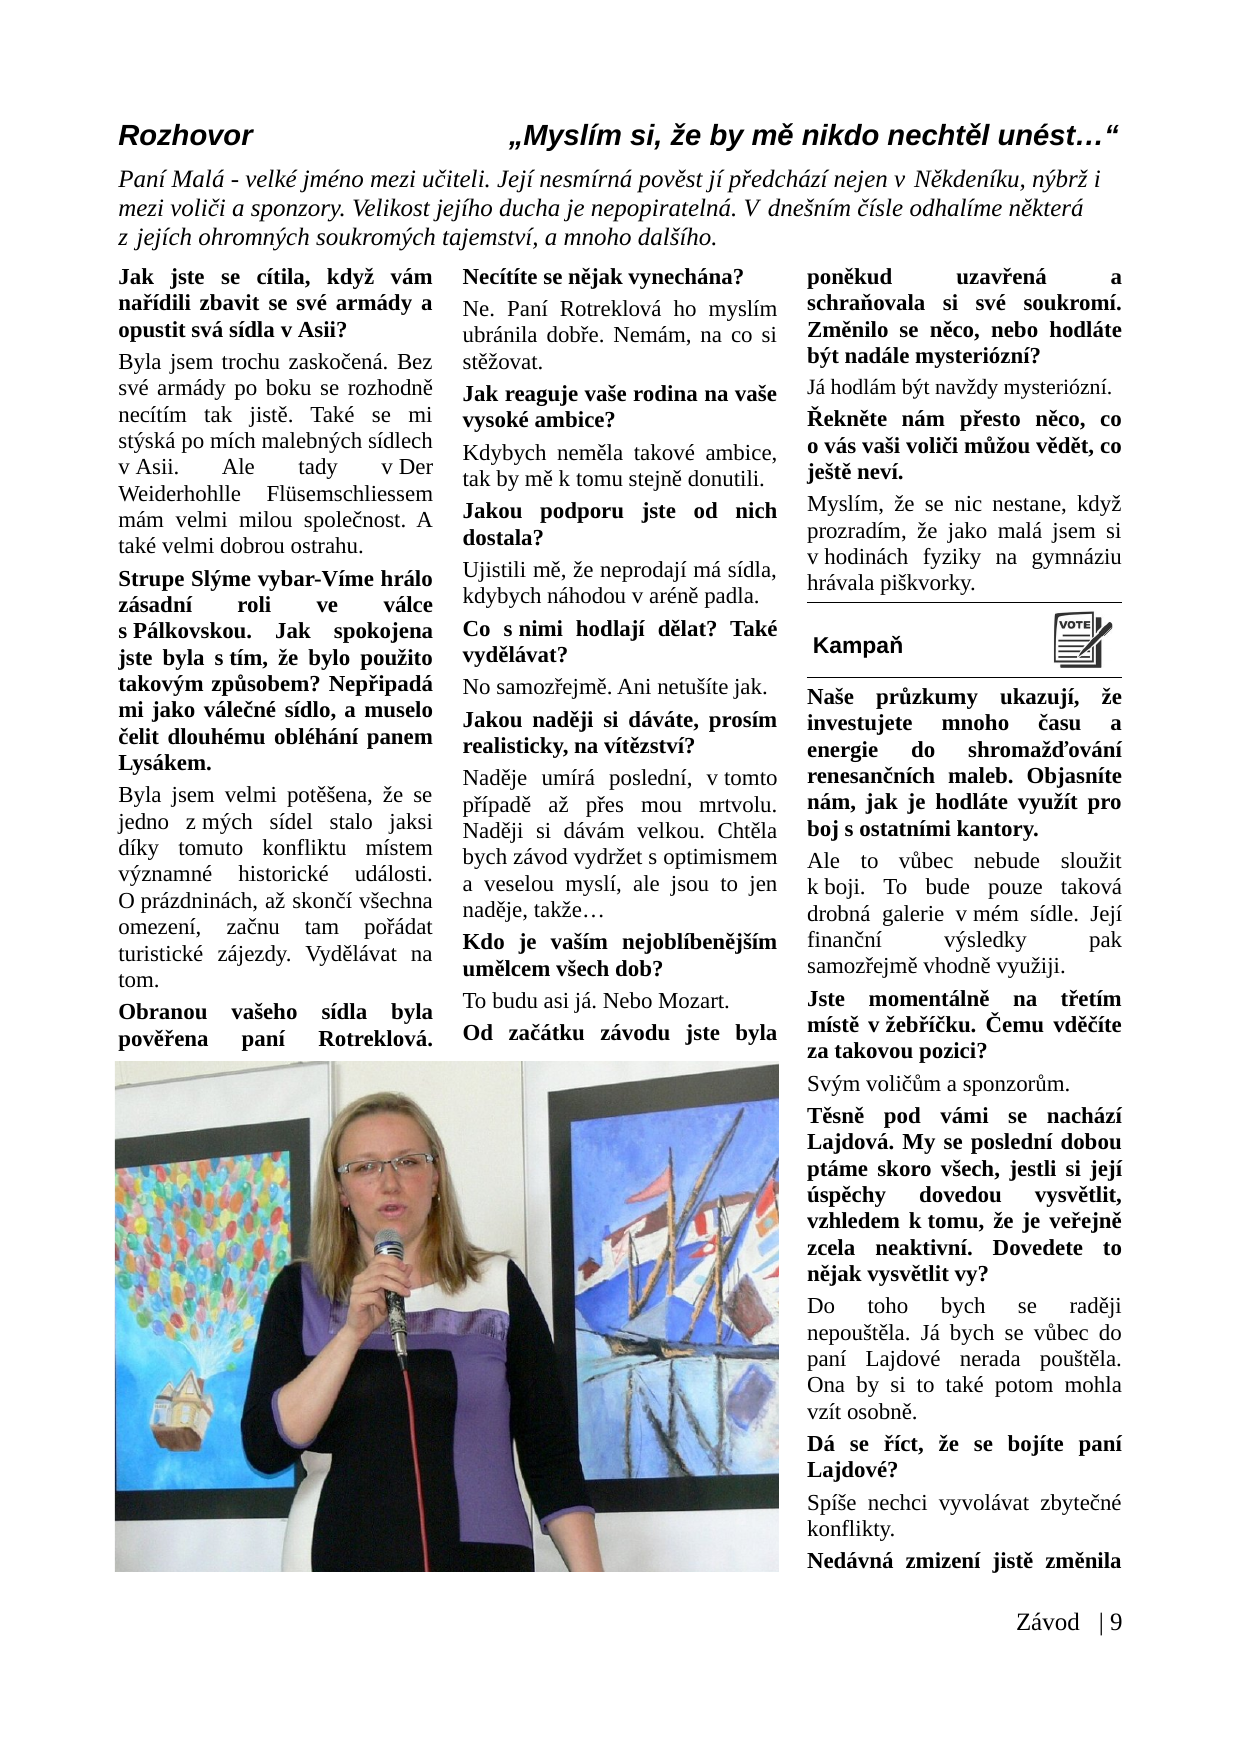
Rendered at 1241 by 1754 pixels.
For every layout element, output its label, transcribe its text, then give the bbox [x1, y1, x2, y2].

subtitle Rozhovor „Myslím si, že by mě nikdo nechtěl unést…“ [118, 118, 1122, 152]
text Strupe Slýme vybar-Víme hrálo zásadní roli ve válce s Pálkovskou. Jak spokojena jste byla s tím, že bylo použito takovým způsobem? Nepřipadá mi jako válečné sídlo, a muselo čelit dlouhému obléhání panem Lysákem. [118, 565, 433, 776]
text Necítíte se nějak vynechána? [462, 263, 777, 289]
text Spíše nechci vyvolávat zbytečné konflikty. [807, 1489, 1122, 1541]
text Obranou vašeho sídla byla pověřena paní Rotreklová. [118, 998, 433, 1051]
picture [1053, 609, 1113, 669]
text Co s nimi hodlají dělat? Také vydělávat? [462, 615, 777, 667]
text Do toho bych se raději nepouštěla. Já bych se vůbec do paní Lajdové nerada pouštěla. Ona by si to také potom mohla vzít osobně. [807, 1292, 1122, 1424]
text Jak reaguje vaše rodina na vaše vysoké ambice? [462, 380, 777, 433]
text Paní Malá - velké jméno mezi učiteli. Její nesmírná pověst jí předchází nejen v Někdeníku, nýbrž i mezi voliči a sponzory. Velikost jejího ducha je nepopiratelná. V dnešním čísle odhalíme některá z jejích ohromných soukromých tajemství, a mnoho dalšího. [118, 164, 1122, 250]
text Jak jste se cítila, když vám nařídili zbavit se své armády a opustit svá sídla v Asii? [118, 263, 433, 342]
text Byla jsem trochu zaskočená. Bez své armády po boku se rozhodně necítím tak jistě. Také se mi stýská po mích malebných sídlech v Asii. Ale tady v Der Weiderhohlle Flüsemschliessem mám velmi milou společnost. A také velmi dobrou ostrahu. [118, 348, 433, 559]
text To budu asi já. Nebo Mozart. [462, 987, 777, 1013]
text Nedávná zmizení jistě změnila [807, 1547, 1122, 1574]
text Já hodlám být navždy mysteriózní. [807, 374, 1122, 399]
table_header Kampaň [807, 603, 1122, 677]
picture [114, 1063, 776, 1572]
text Ne. Paní Rotreklová ho myslím ubránila dobře. Nemám, na co si stěžovat. [462, 295, 777, 374]
text poněkud uzavřená a schraňovala si své soukromí. Změnilo se něco, nebo hodláte být nadále mysteriózní? [807, 263, 1122, 368]
text Jakou naději si dáváte, prosím realisticky, na vítězství? [462, 706, 777, 758]
text Kdybych neměla takové ambice, tak by mě k tomu stejně donutili. [462, 439, 777, 492]
text No samozřejmě. Ani netušíte jak. [462, 673, 777, 700]
text Řekněte nám přesto něco, co o vás vaši voliči můžou vědět, co ještě neví. [807, 405, 1122, 484]
text Jste momentálně na třetím místě v žebříčku. Čemu vděčíte za takovou pozici? [807, 985, 1122, 1064]
text Svým voličům a sponzorům. [807, 1070, 1122, 1096]
text Ujistili mě, že neprodají má sídla, kdybych náhodou v aréně padla. [462, 556, 777, 609]
text Od začátku závodu jste byla [462, 1019, 777, 1046]
text Dá se říct, že se bojíte paní Lajdové? [807, 1430, 1122, 1483]
text Myslím, že se nic nestane, když prozradím, že jako malá jsem si v hodinách fyziky na gymnáziu hrávala piškvorky. [807, 490, 1122, 596]
text Naše průzkumy ukazují, že investujete mnoho času a energie do shromažďování renesančních maleb. Objasníte nám, jak je hodláte využít pro boj s ostatními kantory. [807, 683, 1122, 841]
text Jakou podporu jste od nich dostala? [462, 497, 777, 550]
text Naděje umírá poslední, v tomto případě až přes mou mrtvolu. Naději si dávám velkou. Chtěla bych závod vydržet s optimismem a veselou myslí, ale jsou to jen naděje, takže… [462, 764, 777, 922]
text Těsně pod vámi se nachází Lajdová. My se poslední dobou ptáme skoro všech, jestli si její úspěchy dovedou vysvětlit, vzhledem k tomu, že je veřejně zcela neaktivní. Dovedete to nějak vysvětlit vy? [807, 1102, 1122, 1286]
text Byla jsem velmi potěšena, že se jedno z mých sídel stalo jaksi díky tomuto konfliktu místem významné historické události. O prázdninách, až skončí všechna omezení, začnu tam pořádat turistické zájezdy. Vydělávat na tom. [118, 781, 433, 992]
text Kdo je vaším nejoblíbenějším umělcem všech dob? [462, 928, 777, 981]
text Ale to vůbec nebude sloužit k boji. To bude pouze taková drobná galerie v mém sídle. Její finanční výsledky pak samozřejmě vhodně využiji. [807, 847, 1122, 979]
